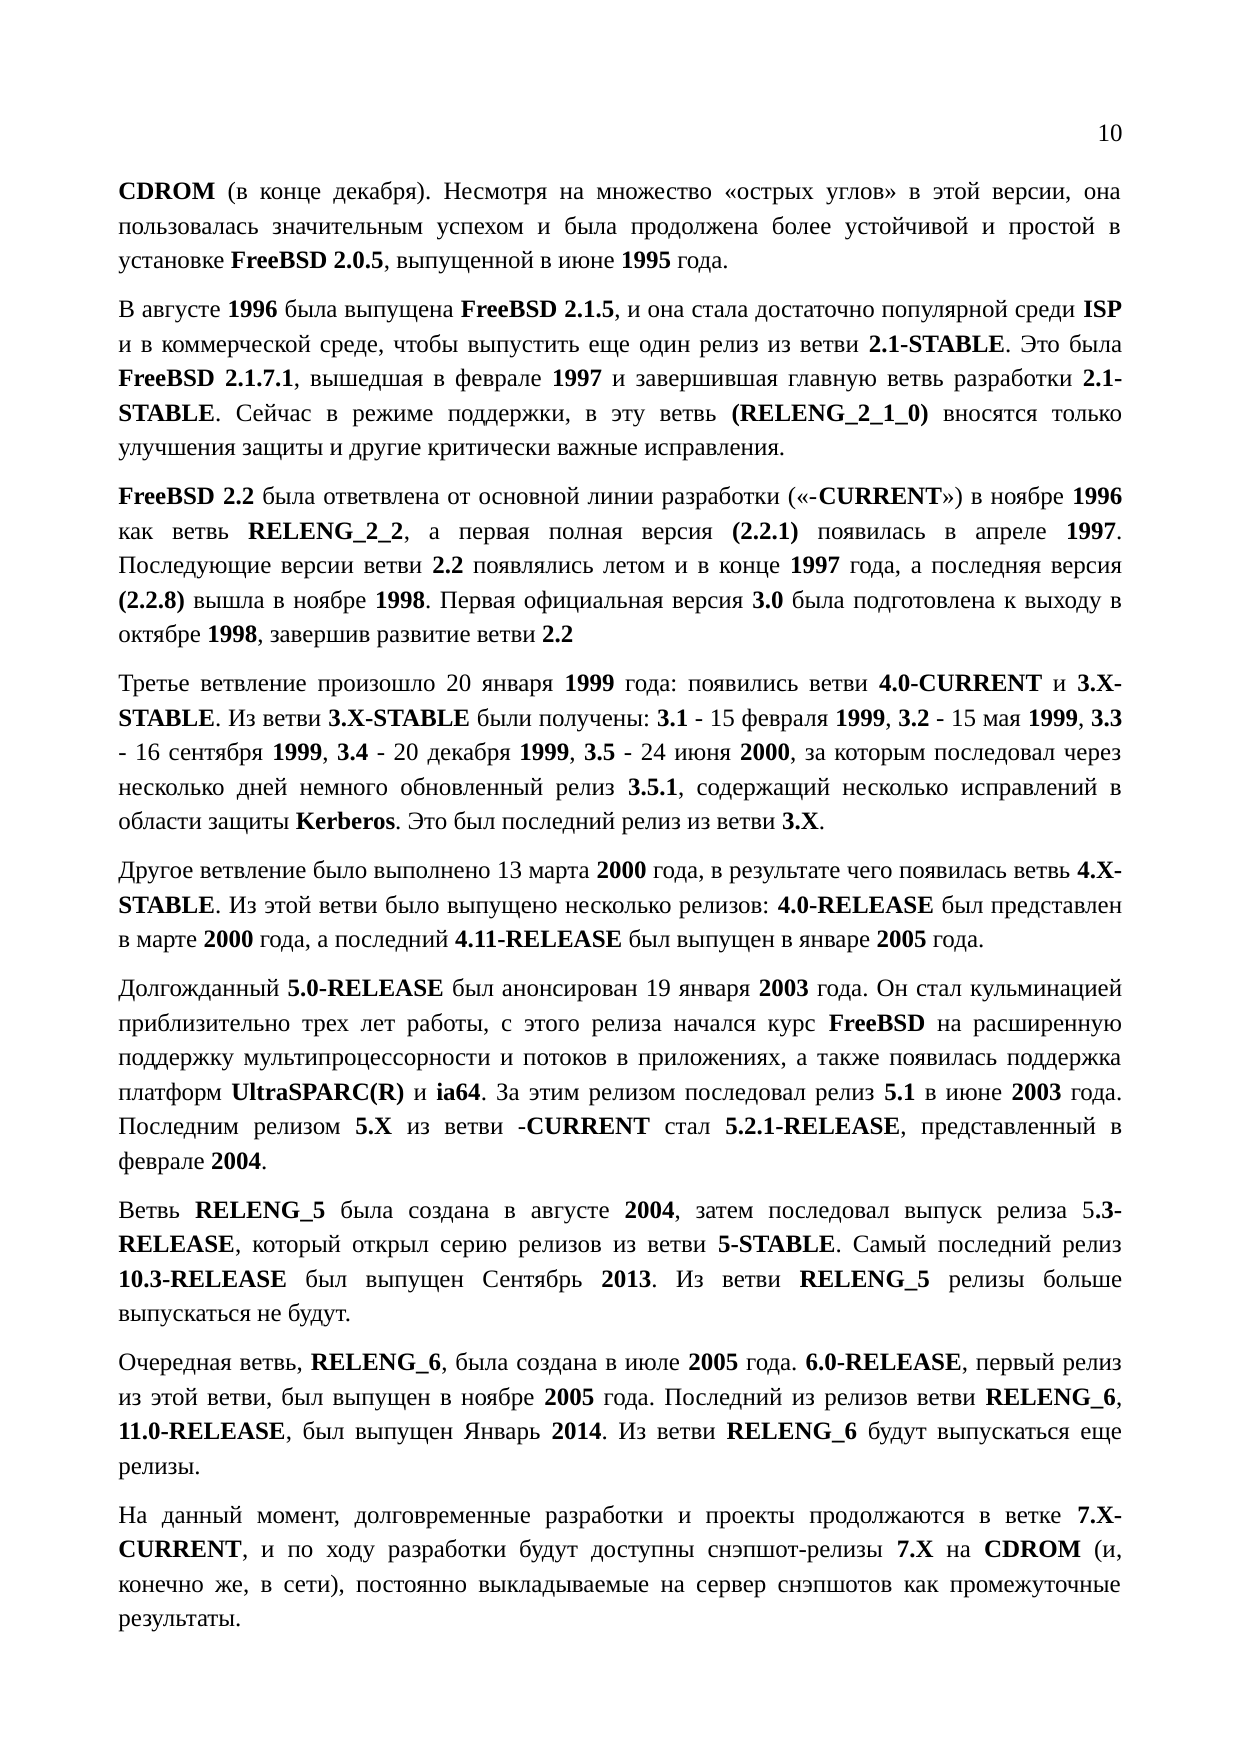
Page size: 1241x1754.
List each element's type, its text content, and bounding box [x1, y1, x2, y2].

text Ветвь RELENG_5 была создана в августе 2004, затем последовал выпуск релиза 5.3-RELEASE, который открыл серию релизов из ветви 5-STABLE. Самый последний релиз 10.3-RELEASE был выпущен Сентябрь 2013. Из ветви RELENG_5 релизы больше выпускаться не будут. [118, 1195, 1122, 1327]
text Долгожданный 5.0-RELEASE был анонсирован 19 января 2003 года. Он стал кульминацией приблизительно трех лет работы, с этого релиза начался курс FreeBSD на расширенную поддержку мультипроцессорности и потоков в приложениях, а также появилась поддержка платформ UltraSPARC(R) и ia64. За этим релизом последовал релиз 5.1 в июне 2003 года. Последним релизом 5.X из ветви -CURRENT стал 5.2.1-RELEASE, представленный в феврале 2004. [118, 973, 1122, 1174]
text На данный момент, долговременные разработки и проекты продолжаются в ветке 7.X-CURRENT, и по ходу разработки будут доступны снэпшот-релизы 7.X на CDROM (и, конечно же, в сети), постоянно выкладываемые на сервер снэпшотов как промежуточные результаты. [118, 1500, 1122, 1632]
text В августе 1996 была выпущена FreeBSD 2.1.5, и она стала достаточно популярной среди ISP и в коммерческой среде, чтобы выпустить еще один релиз из ветви 2.1-STABLE. Это была FreeBSD 2.1.7.1, вышедшая в феврале 1997 и завершившая главную ветвь разработки 2.1-STABLE. Сейчас в режиме поддержки, в эту ветвь (RELENG_2_1_0) вносятся только улучшения защиты и другие критически важные исправления. [118, 294, 1122, 461]
text FreeBSD 2.2 была ответвлена от основной линии разработки («-CURRENT») в ноябре 1996 как ветвь RELENG_2_2, а первая полная версия (2.2.1) появилась в апреле 1997. Последующие версии ветви 2.2 появлялись летом и в конце 1997 года, а последняя версия (2.2.8) вышла в ноябре 1998. Первая официальная версия 3.0 была подготовлена к выходу в октябре 1998, завершив развитие ветви 2.2 [118, 481, 1122, 648]
text Третье ветвление произошло 20 января 1999 года: появились ветви 4.0-CURRENT и 3.X-STABLE. Из ветви 3.X-STABLE были получены: 3.1 - 15 февраля 1999, 3.2 - 15 мая 1999, 3.3 - 16 сентября 1999, 3.4 - 20 декабря 1999, 3.5 - 24 июня 2000, за которым последовал через несколько дней немного обновленный релиз 3.5.1, содержащий несколько исправлений в области защиты Kerberos. Это был последний релиз из ветви 3.X. [118, 668, 1122, 835]
text CDROM (в конце декабря). Несмотря на множество «острых углов» в этой версии, она пользовалась значительным успехом и была продолжена более устойчивой и простой в установке FreeBSD 2.0.5, выпущенной в июне 1995 года. [118, 176, 1122, 274]
text Другое ветвление было выполнено 13 марта 2000 года, в результате чего появилась ветвь 4.X-STABLE. Из этой ветви было выпущено несколько релизов: 4.0-RELEASE был представлен в марте 2000 года, а последний 4.11-RELEASE был выпущен в январе 2005 года. [118, 855, 1122, 953]
text Очередная ветвь, RELENG_6, была создана в июле 2005 года. 6.0-RELEASE, первый релиз из этой ветви, был выпущен в ноябре 2005 года. Последний из релизов ветви RELENG_6, 11.0-RELEASE, был выпущен Январь 2014. Из ветви RELENG_6 будут выпускаться еще релизы. [118, 1347, 1122, 1479]
